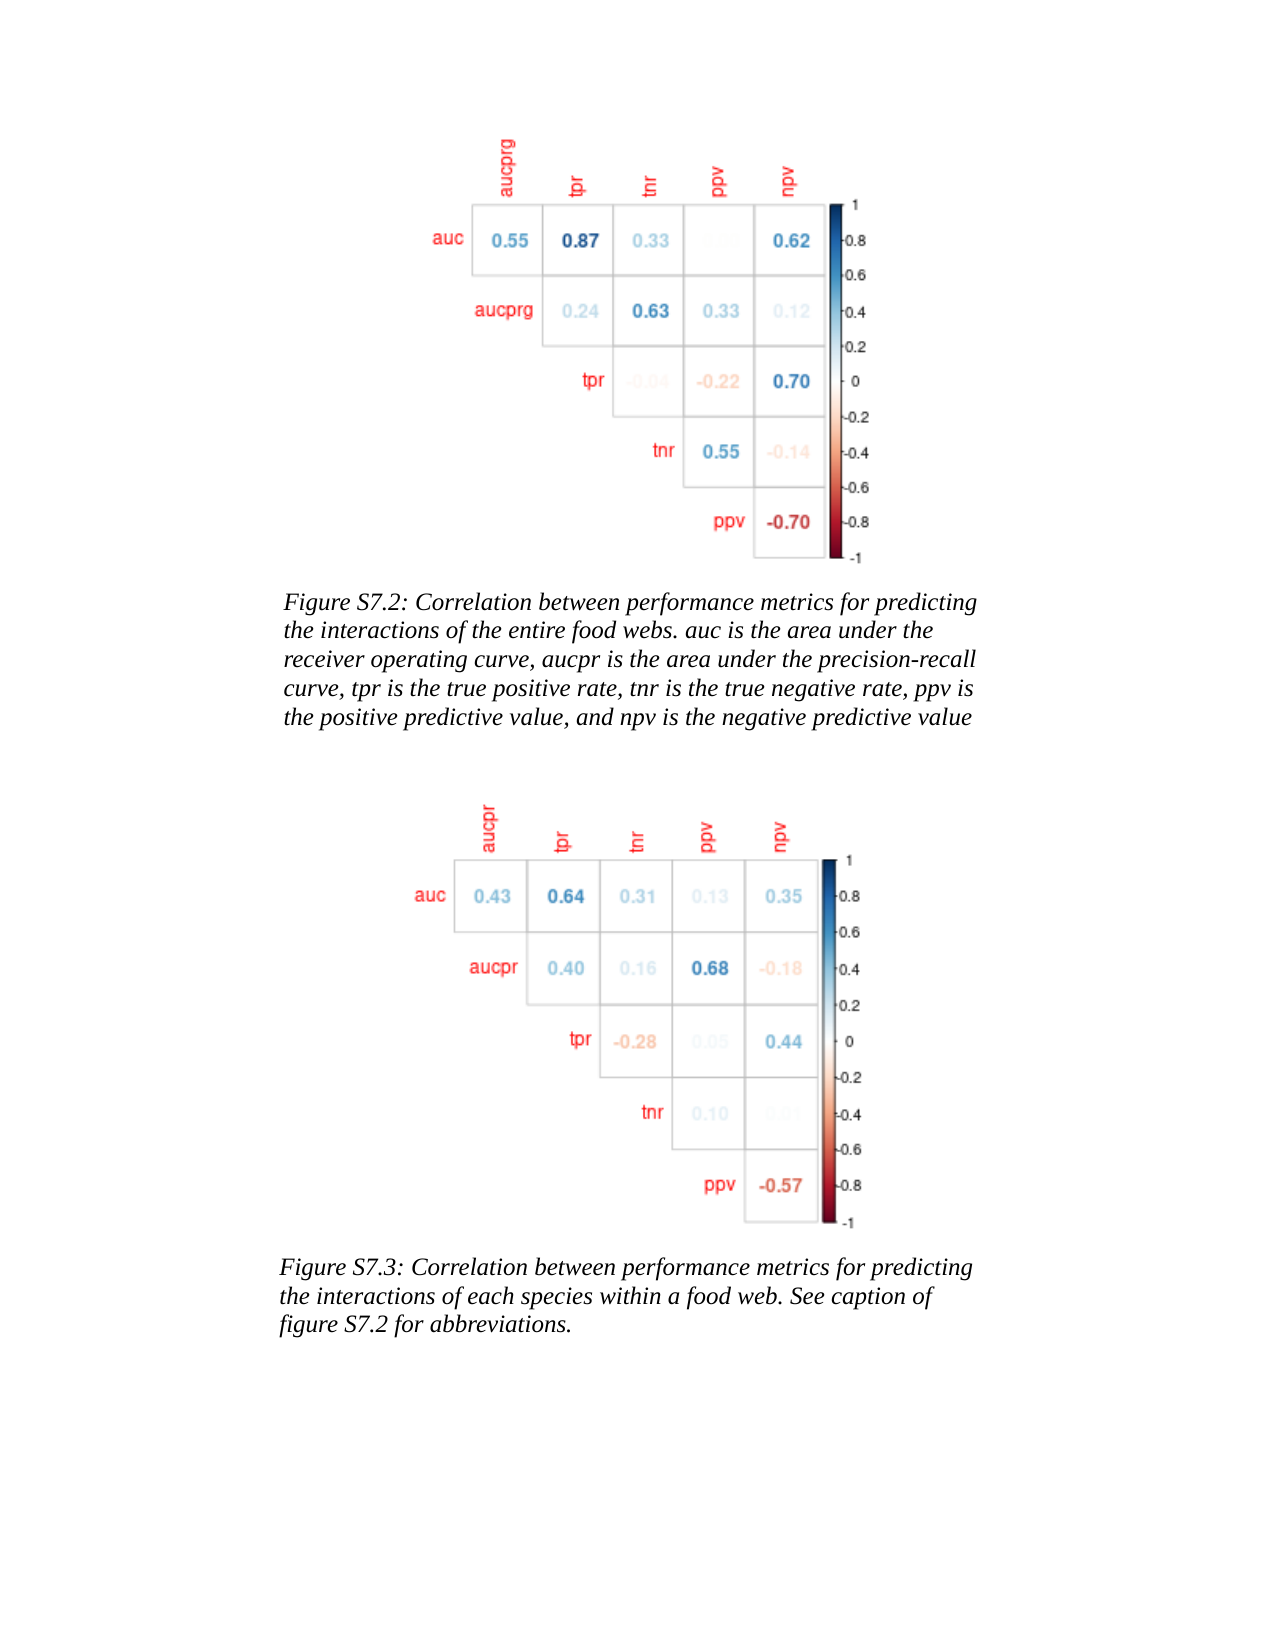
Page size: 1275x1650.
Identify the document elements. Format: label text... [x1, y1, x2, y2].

text Figure S7.2: Correlation between performance metrics for predicting the interactions of the entire food webs. auc is the area under the receiver operating curve, aucpr is the area under the precision-recall curve, tpr is the true positive rate, tnr is the true negative rate, ppv is the positive predictive value, and npv is the negative predictive value [283, 131, 992, 731]
picture [403, 118, 872, 587]
text Figure S7.3: Correlation between performance metrics for predicting the interactions of each species within a food web. See caption of figure S7.2 for abbreviations. [279, 796, 983, 1338]
picture [396, 783, 866, 1252]
